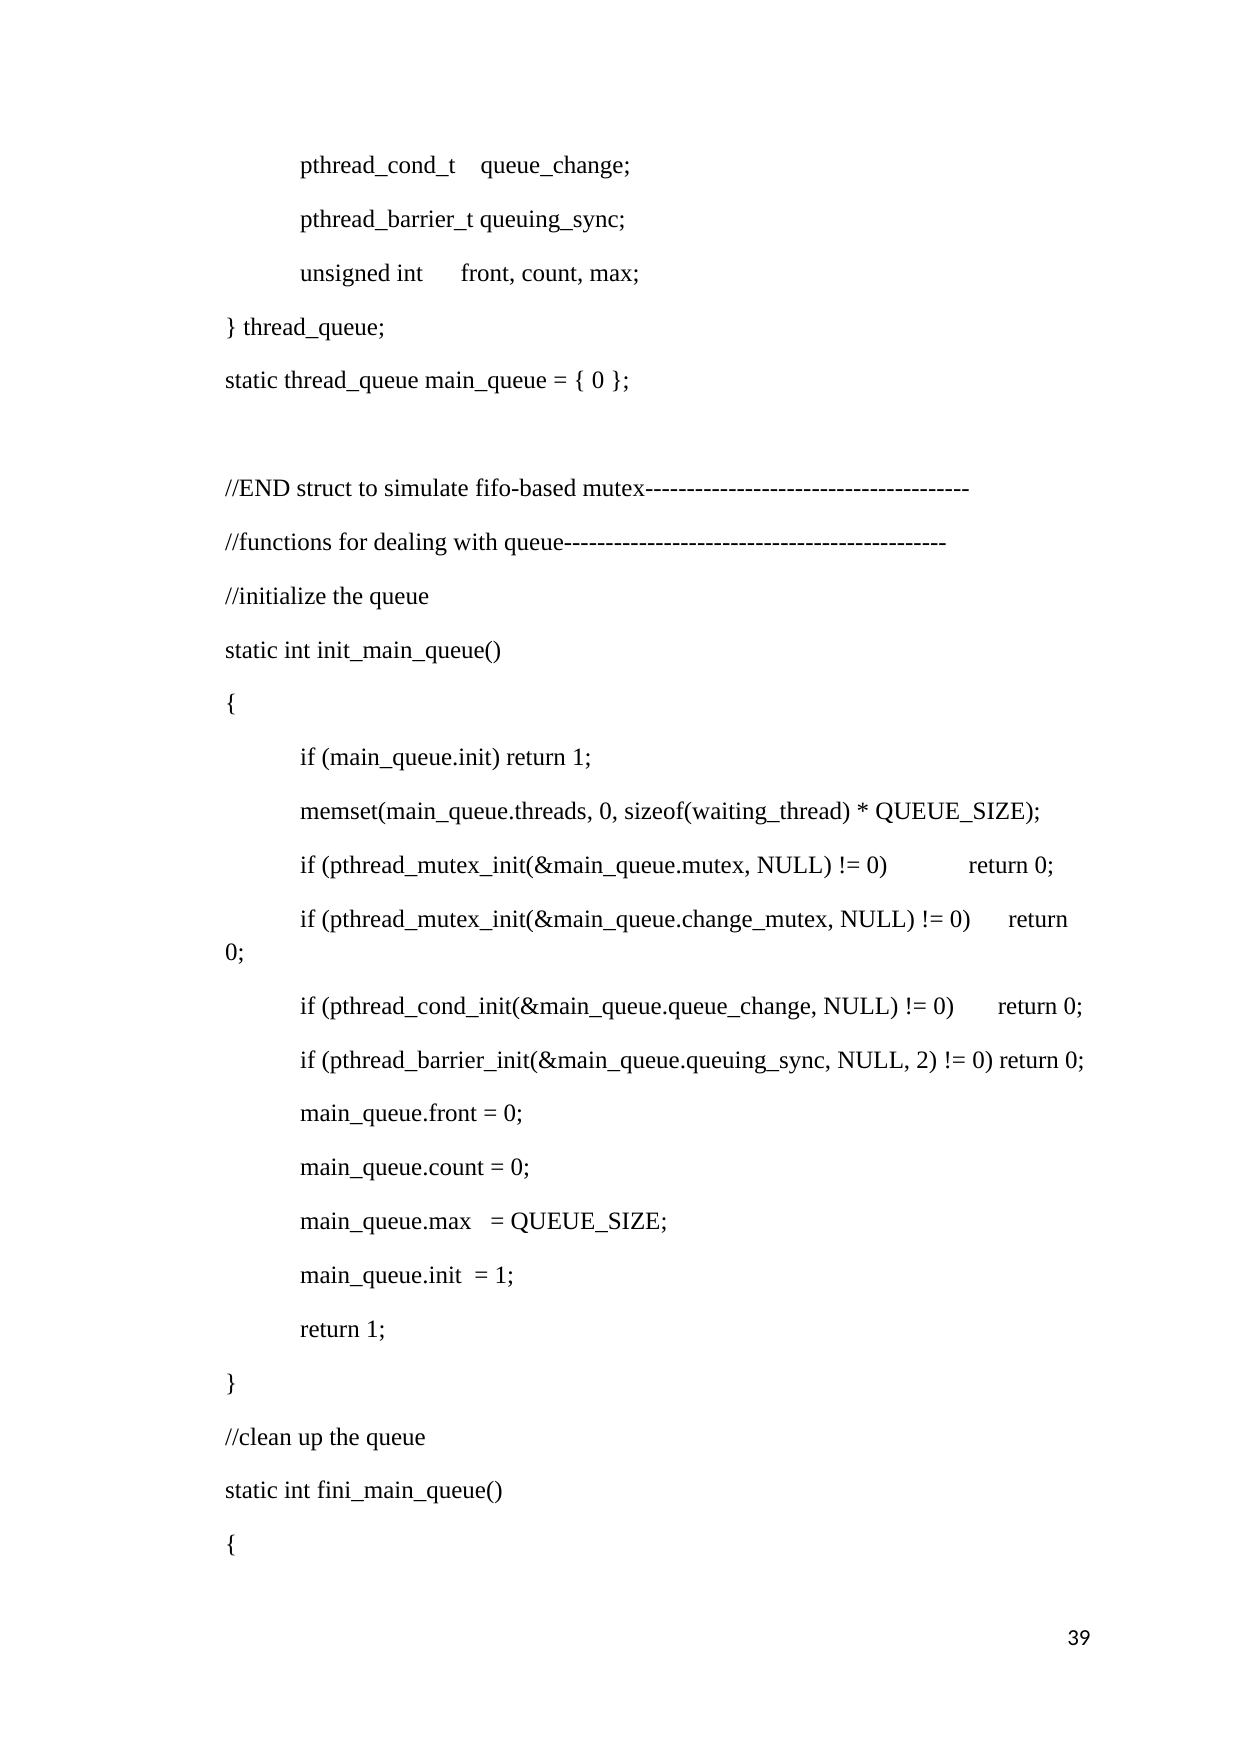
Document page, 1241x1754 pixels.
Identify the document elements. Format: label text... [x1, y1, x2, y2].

text { [225, 688, 1090, 717]
text main_queue.front = 0; [225, 1098, 1090, 1127]
text unsigned int front, count, max; [225, 258, 1090, 286]
text static int init_main_queue() [225, 635, 1090, 663]
text if (pthread_cond_init(&main_queue.queue_change, NULL) != 0) return 0; [225, 991, 1090, 1019]
text pthread_cond_t queue_change; [225, 150, 1090, 179]
text //functions for dealing with queue---------------------------------------------- [225, 527, 1090, 556]
text return 1; [225, 1314, 1090, 1343]
text if (pthread_barrier_init(&main_queue.queuing_sync, NULL, 2) != 0) return 0; [225, 1045, 1090, 1073]
text //clean up the queue [225, 1422, 1090, 1450]
text } [225, 1368, 1090, 1397]
text main_queue.max = QUEUE_SIZE; [225, 1206, 1090, 1235]
text static int fini_main_queue() [225, 1476, 1090, 1504]
text pthread_barrier_t queuing_sync; [225, 204, 1090, 233]
text if (pthread_mutex_init(&main_queue.mutex, NULL) != 0) return 0; [225, 850, 1090, 879]
text //initialize the queue [225, 581, 1090, 609]
text if (main_queue.init) return 1; [225, 742, 1090, 771]
text //END struct to simulate fifo-based mutex--------------------------------------- [225, 473, 1090, 502]
text main_queue.count = 0; [225, 1152, 1090, 1181]
text main_queue.init = 1; [225, 1260, 1090, 1289]
text { [225, 1529, 1090, 1558]
text static thread_queue main_queue = { 0 }; [225, 365, 1090, 394]
text } thread_queue; [225, 312, 1090, 340]
text memset(main_queue.threads, 0, sizeof(waiting_thread) * QUEUE_SIZE); [225, 796, 1090, 825]
text if (pthread_mutex_init(&main_queue.change_mutex, NULL) != 0) return 0; [225, 904, 1090, 966]
